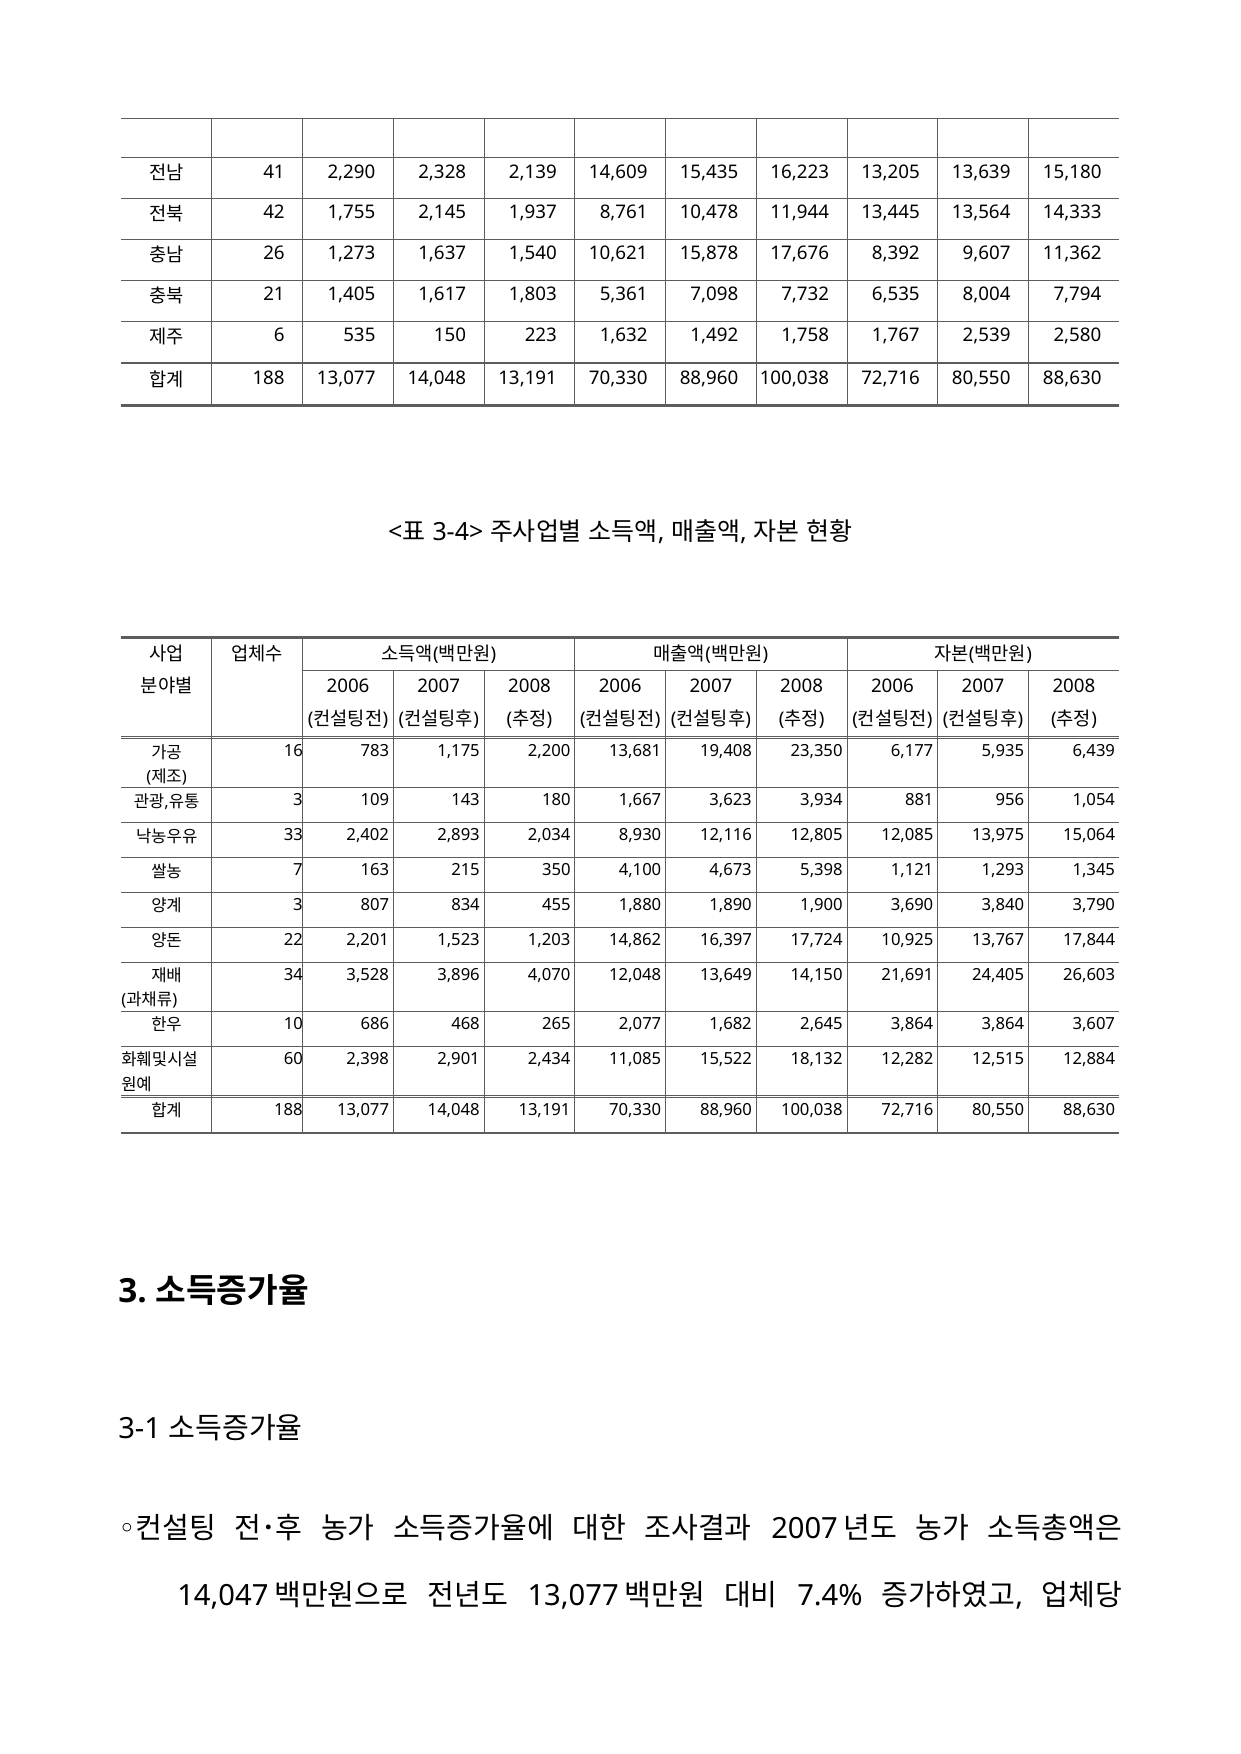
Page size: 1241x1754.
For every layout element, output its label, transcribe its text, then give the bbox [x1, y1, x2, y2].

table_cell 3,690 [848, 893, 937, 927]
table_cell 22 [212, 928, 302, 962]
table_cell 13,767 [938, 928, 1028, 962]
table_cell 42 [212, 199, 302, 239]
table_cell 2,145 [394, 199, 484, 239]
table_cell [666, 119, 756, 157]
table_cell 13,639 [938, 158, 1028, 198]
table_cell 2,034 [485, 823, 574, 857]
table_cell 15,180 [1029, 158, 1119, 198]
table_cell 34 [212, 963, 302, 1011]
table_cell 2007 (컨설팅후) [394, 671, 484, 736]
table_cell 17,724 [757, 928, 847, 962]
table_cell 188 [212, 364, 302, 404]
table_cell 10,925 [848, 928, 937, 962]
table_cell 2007 (컨설팅후) [666, 671, 756, 736]
table_cell 1,755 [303, 199, 393, 239]
table_cell 3,864 [848, 1012, 937, 1046]
table_cell 13,649 [666, 963, 756, 1011]
table_cell 3,528 [303, 963, 393, 1011]
table_cell 11,362 [1029, 240, 1119, 280]
table_cell 455 [485, 893, 574, 927]
table_cell 5,361 [575, 281, 665, 321]
table_cell 100,038 [757, 1098, 847, 1132]
table_cell 5,398 [757, 858, 847, 892]
table_cell 807 [303, 893, 393, 927]
table_cell 7,098 [666, 281, 756, 321]
table_cell 6,439 [1029, 739, 1119, 787]
table_cell 6 [212, 322, 302, 361]
table_cell 6,177 [848, 739, 937, 787]
table_cell 1,900 [757, 893, 847, 927]
table_cell 468 [394, 1012, 484, 1046]
table_cell 1,273 [303, 240, 393, 280]
table_header 업체수 [212, 639, 302, 736]
table_cell 10,478 [666, 199, 756, 239]
table_cell 13,564 [938, 199, 1028, 239]
table_cell 9,607 [938, 240, 1028, 280]
table_cell 26,603 [1029, 963, 1119, 1011]
table_header 사업 분야별 [121, 639, 211, 736]
table_cell 1,667 [575, 788, 665, 822]
table_cell 전남 [121, 158, 211, 198]
table_cell 16,223 [757, 158, 847, 198]
table_cell 2,398 [303, 1047, 393, 1095]
table_cell [938, 119, 1028, 157]
table_cell 150 [394, 322, 484, 361]
table_header 매출액(백만원) [575, 639, 847, 670]
table_cell 1,632 [575, 322, 665, 361]
table_cell 834 [394, 893, 484, 927]
table_cell 13,445 [848, 199, 937, 239]
table_cell 163 [303, 858, 393, 892]
table_cell [1029, 119, 1119, 157]
table_cell 70,330 [575, 364, 665, 404]
table_cell 2,077 [575, 1012, 665, 1046]
table_cell 1,767 [848, 322, 937, 361]
table_cell 1,637 [394, 240, 484, 280]
text ◦컨설팅 전･후 농가 소득증가율에 대한 조사결과 2007년도 농가 소득총액은 14,047백만원으로 전년도 13,077백만원 대비 7.4% 증가하였고, 업체당 [118, 1504, 1122, 1614]
table_cell 충북 [121, 281, 211, 321]
table_cell 881 [848, 788, 937, 822]
table_cell 70,330 [575, 1098, 665, 1132]
table_cell 7,794 [1029, 281, 1119, 321]
table_cell 223 [485, 322, 574, 361]
table_cell 23,350 [757, 739, 847, 787]
table_cell [212, 119, 302, 157]
table_cell 3,790 [1029, 893, 1119, 927]
table_cell 265 [485, 1012, 574, 1046]
table_cell 제주 [121, 322, 211, 361]
table_cell 8,930 [575, 823, 665, 857]
table_cell 72,716 [848, 364, 937, 404]
table_cell 1,203 [485, 928, 574, 962]
table_cell 1,175 [394, 739, 484, 787]
table_cell 3,864 [938, 1012, 1028, 1046]
table_cell 21 [212, 281, 302, 321]
table_cell 4,070 [485, 963, 574, 1011]
table_cell 전북 [121, 199, 211, 239]
table_cell 양돈 [121, 928, 211, 962]
table_cell 13,077 [303, 364, 393, 404]
text <표 3-4> 주사업별 소득액, 매출액, 자본 현황 [118, 512, 1122, 548]
table_cell [757, 119, 847, 157]
table_cell 21,691 [848, 963, 937, 1011]
table_cell 14,333 [1029, 199, 1119, 239]
table_cell 2,434 [485, 1047, 574, 1095]
table_cell 2,645 [757, 1012, 847, 1046]
table_cell 1,405 [303, 281, 393, 321]
table_cell 2,580 [1029, 322, 1119, 361]
table_cell 80,550 [938, 1098, 1028, 1132]
table_cell 1,880 [575, 893, 665, 927]
table_cell 17,676 [757, 240, 847, 280]
table_cell 11,944 [757, 199, 847, 239]
table_cell 2006 (컨설팅전) [575, 671, 665, 736]
table_cell 10,621 [575, 240, 665, 280]
table_cell 15,435 [666, 158, 756, 198]
table_cell 215 [394, 858, 484, 892]
table_cell 6,535 [848, 281, 937, 321]
table_cell 5,935 [938, 739, 1028, 787]
table_cell 1,054 [1029, 788, 1119, 822]
table_cell 100,038 [757, 364, 847, 404]
table_cell 15,878 [666, 240, 756, 280]
table_cell 14,862 [575, 928, 665, 962]
table_cell 재배 (과채류) [121, 963, 211, 1011]
table_cell 535 [303, 322, 393, 361]
table_cell 2,200 [485, 739, 574, 787]
table_cell [485, 119, 574, 157]
table_cell 188 [212, 1098, 302, 1132]
table_cell 쌀농 [121, 858, 211, 892]
table_cell 2,201 [303, 928, 393, 962]
table_cell 88,630 [1029, 1098, 1119, 1132]
table_cell 18,132 [757, 1047, 847, 1095]
table_cell 가공 (제조) [121, 739, 211, 787]
table_cell 3 [212, 893, 302, 927]
table_cell 2008 (추정) [1029, 671, 1119, 736]
table_cell 3,623 [666, 788, 756, 822]
table_cell 2008 (추정) [757, 671, 847, 736]
table_cell 화훼및시설원예 [121, 1047, 211, 1095]
table_cell 15,522 [666, 1047, 756, 1095]
table_cell 양계 [121, 893, 211, 927]
table_cell [121, 119, 211, 157]
table_cell 1,803 [485, 281, 574, 321]
table_cell 3,896 [394, 963, 484, 1011]
table_cell 60 [212, 1047, 302, 1095]
table_cell 낙농우유 [121, 823, 211, 857]
table_cell 16,397 [666, 928, 756, 962]
table_cell 1,345 [1029, 858, 1119, 892]
table_cell 41 [212, 158, 302, 198]
table_cell 88,960 [666, 364, 756, 404]
table_cell 109 [303, 788, 393, 822]
table_cell [848, 119, 937, 157]
table_cell 88,630 [1029, 364, 1119, 404]
table_cell 12,805 [757, 823, 847, 857]
table_cell 8,004 [938, 281, 1028, 321]
table_cell 1,121 [848, 858, 937, 892]
table_cell [303, 119, 393, 157]
table_cell 10 [212, 1012, 302, 1046]
table_cell 2,893 [394, 823, 484, 857]
table_cell 33 [212, 823, 302, 857]
table_cell 1,540 [485, 240, 574, 280]
table_cell 12,048 [575, 963, 665, 1011]
text 3-1 소득증가율 [118, 1405, 1122, 1447]
table_cell 686 [303, 1012, 393, 1046]
table_cell 4,673 [666, 858, 756, 892]
table_cell 72,716 [848, 1098, 937, 1132]
table_cell 합계 [121, 364, 211, 404]
table_cell 783 [303, 739, 393, 787]
table_cell 2,901 [394, 1047, 484, 1095]
table_cell 3,934 [757, 788, 847, 822]
table_cell 143 [394, 788, 484, 822]
table_cell 17,844 [1029, 928, 1119, 962]
table_cell 24,405 [938, 963, 1028, 1011]
table_cell 8,392 [848, 240, 937, 280]
table_cell 3,840 [938, 893, 1028, 927]
table_cell 11,085 [575, 1047, 665, 1095]
table_cell 13,681 [575, 739, 665, 787]
table_cell 1,293 [938, 858, 1028, 892]
table_cell 한우 [121, 1012, 211, 1046]
table_cell 1,523 [394, 928, 484, 962]
table_cell 2006 (컨설팅전) [848, 671, 937, 736]
table_cell 12,085 [848, 823, 937, 857]
table_cell [575, 119, 665, 157]
table_cell 80,550 [938, 364, 1028, 404]
table_cell 7,732 [757, 281, 847, 321]
table_cell 1,492 [666, 322, 756, 361]
table_cell 2007 (컨설팅후) [938, 671, 1028, 736]
text 3. 소득증가율 [118, 1264, 1122, 1312]
table_cell 7 [212, 858, 302, 892]
table_cell 4,100 [575, 858, 665, 892]
table_cell 1,937 [485, 199, 574, 239]
table_cell 합계 [121, 1098, 211, 1132]
table_cell 19,408 [666, 739, 756, 787]
table_cell 180 [485, 788, 574, 822]
table_cell 충남 [121, 240, 211, 280]
table_cell 14,150 [757, 963, 847, 1011]
table_cell 2008 (추정) [485, 671, 574, 736]
table_cell 14,609 [575, 158, 665, 198]
table_header 소득액(백만원) [303, 639, 574, 670]
table_cell 2,139 [485, 158, 574, 198]
table_cell 1,890 [666, 893, 756, 927]
table_cell 2,328 [394, 158, 484, 198]
table_cell [394, 119, 484, 157]
table_cell 3,607 [1029, 1012, 1119, 1046]
table_cell 3 [212, 788, 302, 822]
table_cell 12,884 [1029, 1047, 1119, 1095]
table_cell 2,539 [938, 322, 1028, 361]
table_cell 350 [485, 858, 574, 892]
table_cell 14,048 [394, 1098, 484, 1132]
table_cell 관광,유통 [121, 788, 211, 822]
table_cell 1,617 [394, 281, 484, 321]
table_cell 2006 (컨설팅전) [303, 671, 393, 736]
table_cell 2,402 [303, 823, 393, 857]
table_cell 15,064 [1029, 823, 1119, 857]
table_cell 13,205 [848, 158, 937, 198]
table_cell 12,515 [938, 1047, 1028, 1095]
table_cell 12,116 [666, 823, 756, 857]
table_header 자본(백만원) [848, 639, 1119, 670]
table_cell 8,761 [575, 199, 665, 239]
table_cell 13,191 [485, 364, 574, 404]
table_cell 16 [212, 739, 302, 787]
table_cell 26 [212, 240, 302, 280]
table_cell 13,975 [938, 823, 1028, 857]
table_cell 13,077 [303, 1098, 393, 1132]
table_cell 2,290 [303, 158, 393, 198]
table_cell 88,960 [666, 1098, 756, 1132]
table_cell 956 [938, 788, 1028, 822]
table_cell 1,682 [666, 1012, 756, 1046]
table_cell 12,282 [848, 1047, 937, 1095]
table_cell 1,758 [757, 322, 847, 361]
table_cell 13,191 [485, 1098, 574, 1132]
table_cell 14,048 [394, 364, 484, 404]
